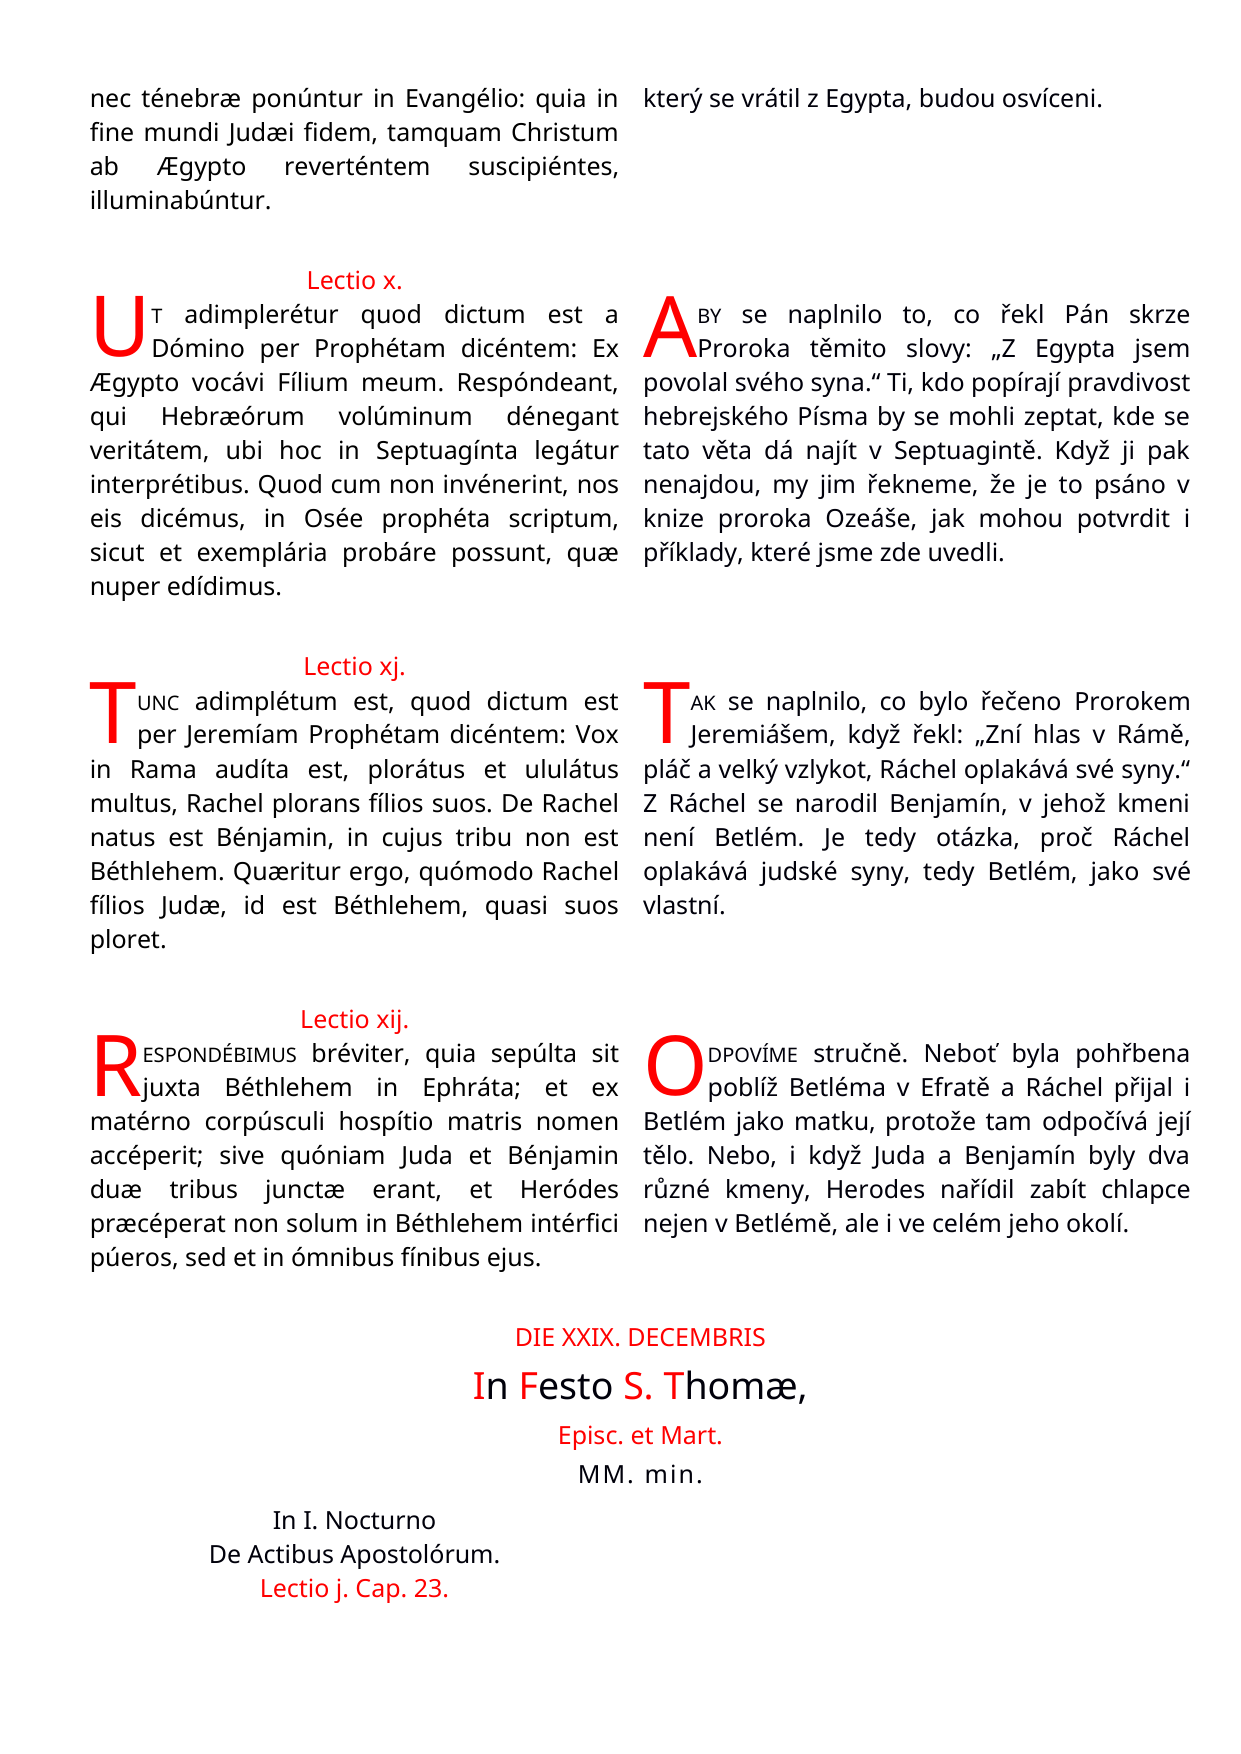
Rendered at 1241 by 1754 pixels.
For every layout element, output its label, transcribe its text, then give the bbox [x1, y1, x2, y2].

table_cell Lectio x. Ut adimplerétur quod dictum est a Dómino per Prophétam dicéntem: Ex Ægypto vocávi Fílium meum. Respóndeant, qui Hebræórum volúminum dénegant veritátem, ubi hoc in Septuagínta legátur interprétibus. Quod cum non invénerint, nos eis dicémus, in Osée prophéta scriptum, sicut et exemplária probáre possunt, quæ nuper edídimus. [78, 257, 631, 643]
table_cell Tak se naplnilo, co bylo řečeno Prorokem Jeremiášem, když řekl: „Zní hlas v Rámě, pláč a velký vzlykot, Ráchel oplakává své syny.“ Z Ráchel se narodil Benjamín, v jehož kmeni není Betlém. Je tedy otázka, proč Ráchel oplakává judské syny, tedy Betlém, jako své vlastní. [631, 643, 1203, 996]
table_cell Lectio xij. Respondébimus bréviter, quia sepúlta sit juxta Béthlehem in Ephráta; et ex matérno corpúsculi hospítio matris nomen accéperit; sive quóniam Juda et Bénjamin duæ tribus junctæ erant, et Heródes præcéperat non solum in Béthlehem intérfici púeros, sed et in ómnibus fínibus ejus. [78, 996, 631, 1314]
table_cell Lectio xj. Tunc adimplétum est, quod dictum est per Jeremíam Prophétam dicéntem: Vox in Rama audíta est, plorátus et ululátus multus, Rachel plorans fílios suos. De Rachel natus est Bénjamin, in cujus tribu non est Béthlehem. Quæritur ergo, quómodo Rachel fílios Judæ, id est Béthlehem, quasi suos ploret. [78, 643, 631, 996]
table_cell Aby se naplnilo to, co řekl Pán skrze Proroka těmito slovy: „Z Egypta jsem povolal svého syna.“ Ti, kdo popírají pravdivost hebrejského Písma by se mohli zeptat, kde se tato věta dá najít v Septuagintě. Když ji pak nenajdou, my jim řekneme, že je to psáno v knize proroka Ozeáše, jak mohou potvrdit i příklady, které jsme zde uvedli. [631, 257, 1203, 643]
table_cell In III. Nocturno Léctio sancti Evangélii secúndum Matthǽum. Lectio ix. Cap. 2. In illo témpore: Angelus Dómini appáruit in somnis Joseph, dicens: Surge, et áccipe púerum, et matrem ejus, et fuge in Ægyptum, et esto ibi usque dum dicam tibi. Et réliqua. Homilía sancti Hierónymi Presbýteri. Lib. 1. Comm. in Cap. 2. Matthæi. et apud Glossam ordinariam. Quando tulit púerum et matrem ejus, ut in Ægyptum tránseat, nocte tulit, et in ténebris: quia noctem ignorántiæ his, a quibus ipse recéssit, relíquit incrédulis. Quando vero revértitur in Judǽam, nec nox, nec ténebræ ponúntur in Evangélio: quia in fine mundi Judæi fidem, tamquam Christum ab Ægypto reverténtem suscipiéntes, illuminabúntur. [78, 74, 631, 257]
table_cell In I. Nocturno De Actibus Apostolórum. Lectio j. Cap. 23. [78, 1497, 631, 1611]
table_cell Odpovíme stručně. Neboť byla pohřbena poblíž Betléma v Efratě a Ráchel přijal i Betlém jako matku, protože tam odpočívá její tělo. Nebo, i když Juda a Benjamín byly dva různé kmeny, Herodes nařídil zabít chlapce nejen v Betlémě, ale i ve celém jeho okolí. [631, 996, 1203, 1314]
table_cell Za onoho času, Anděl Páně se zjevil ve snu Josefovi a pravil: „Vstaň, vezmi chlapce a jeho matku, uteč do Egypta, a buď tam, dokud ti neřeknu. A ostatní. Když vzal Josef chlapce a jeho matku, aby odešli do Egypta, vzal je v noci a ve tmě. Neboť noc nevědomosti zanechal nevěřícím, od nichž odcházel. Když se pak vrátil do Judska, podle Evangelia nebyla ani noc, ani tma. Protože až na konci světa přijmou Židé víru, stejně jako přijali Krista, který se vrátil z Egypta, budou osvíceni. [631, 74, 1203, 257]
table_cell [631, 1497, 1203, 1611]
table_cell DIE XXIX. DECEMBRIS In Festo S. Thomæ, Episc. et Mart. MM. min. [78, 1314, 1203, 1497]
